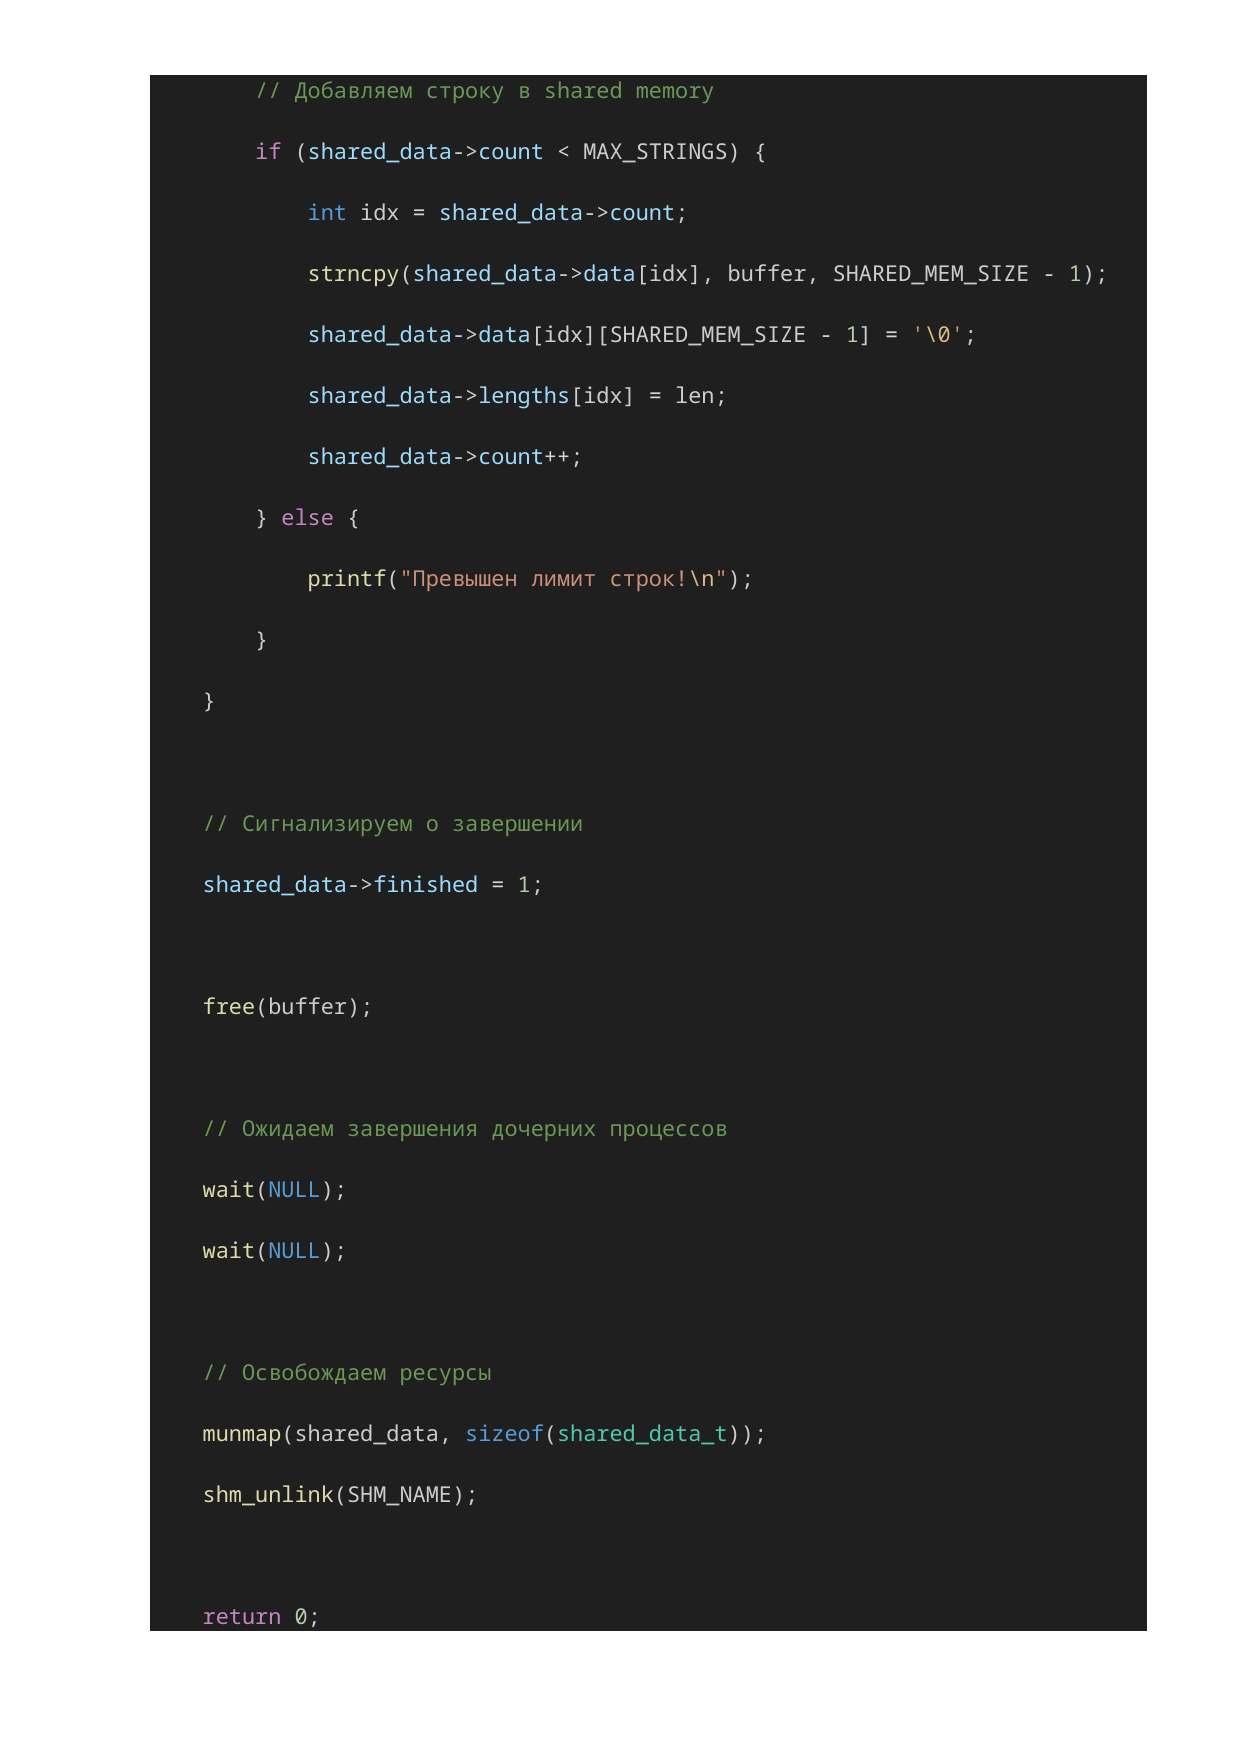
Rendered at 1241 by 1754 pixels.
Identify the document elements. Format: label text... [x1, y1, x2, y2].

text printf("Превышен лимит строк!\n"); [150, 563, 1147, 593]
text int idx = shared_data->count; [150, 197, 1147, 227]
text } [150, 685, 1147, 715]
text } else { [150, 502, 1147, 532]
text return 0; [150, 1601, 1147, 1631]
text shared_data->data[idx][SHARED_MEM_SIZE - 1] = '\0'; [150, 319, 1147, 349]
text free(buffer); [150, 991, 1147, 1020]
text wait(NULL); [150, 1174, 1147, 1203]
text wait(NULL); [150, 1235, 1147, 1264]
text munmap(shared_data, sizeof(shared_data_t)); [150, 1418, 1147, 1448]
text shared_data->lengths[idx] = len; [150, 380, 1147, 410]
text shm_unlink(SHM_NAME); [150, 1479, 1147, 1509]
text } [150, 624, 1147, 654]
text // Освобождаем ресурсы [150, 1357, 1147, 1387]
text if (shared_data->count < MAX_STRINGS) { [150, 136, 1147, 166]
text // Ожидаем завершения дочерних процессов [150, 1113, 1147, 1142]
text // Добавляем строку в shared memory [150, 75, 1147, 105]
text shared_data->count++; [150, 441, 1147, 471]
text // Сигнализируем о завершении [150, 807, 1147, 837]
text shared_data->finished = 1; [150, 868, 1147, 898]
text strncpy(shared_data->data[idx], buffer, SHARED_MEM_SIZE - 1); [150, 258, 1147, 288]
